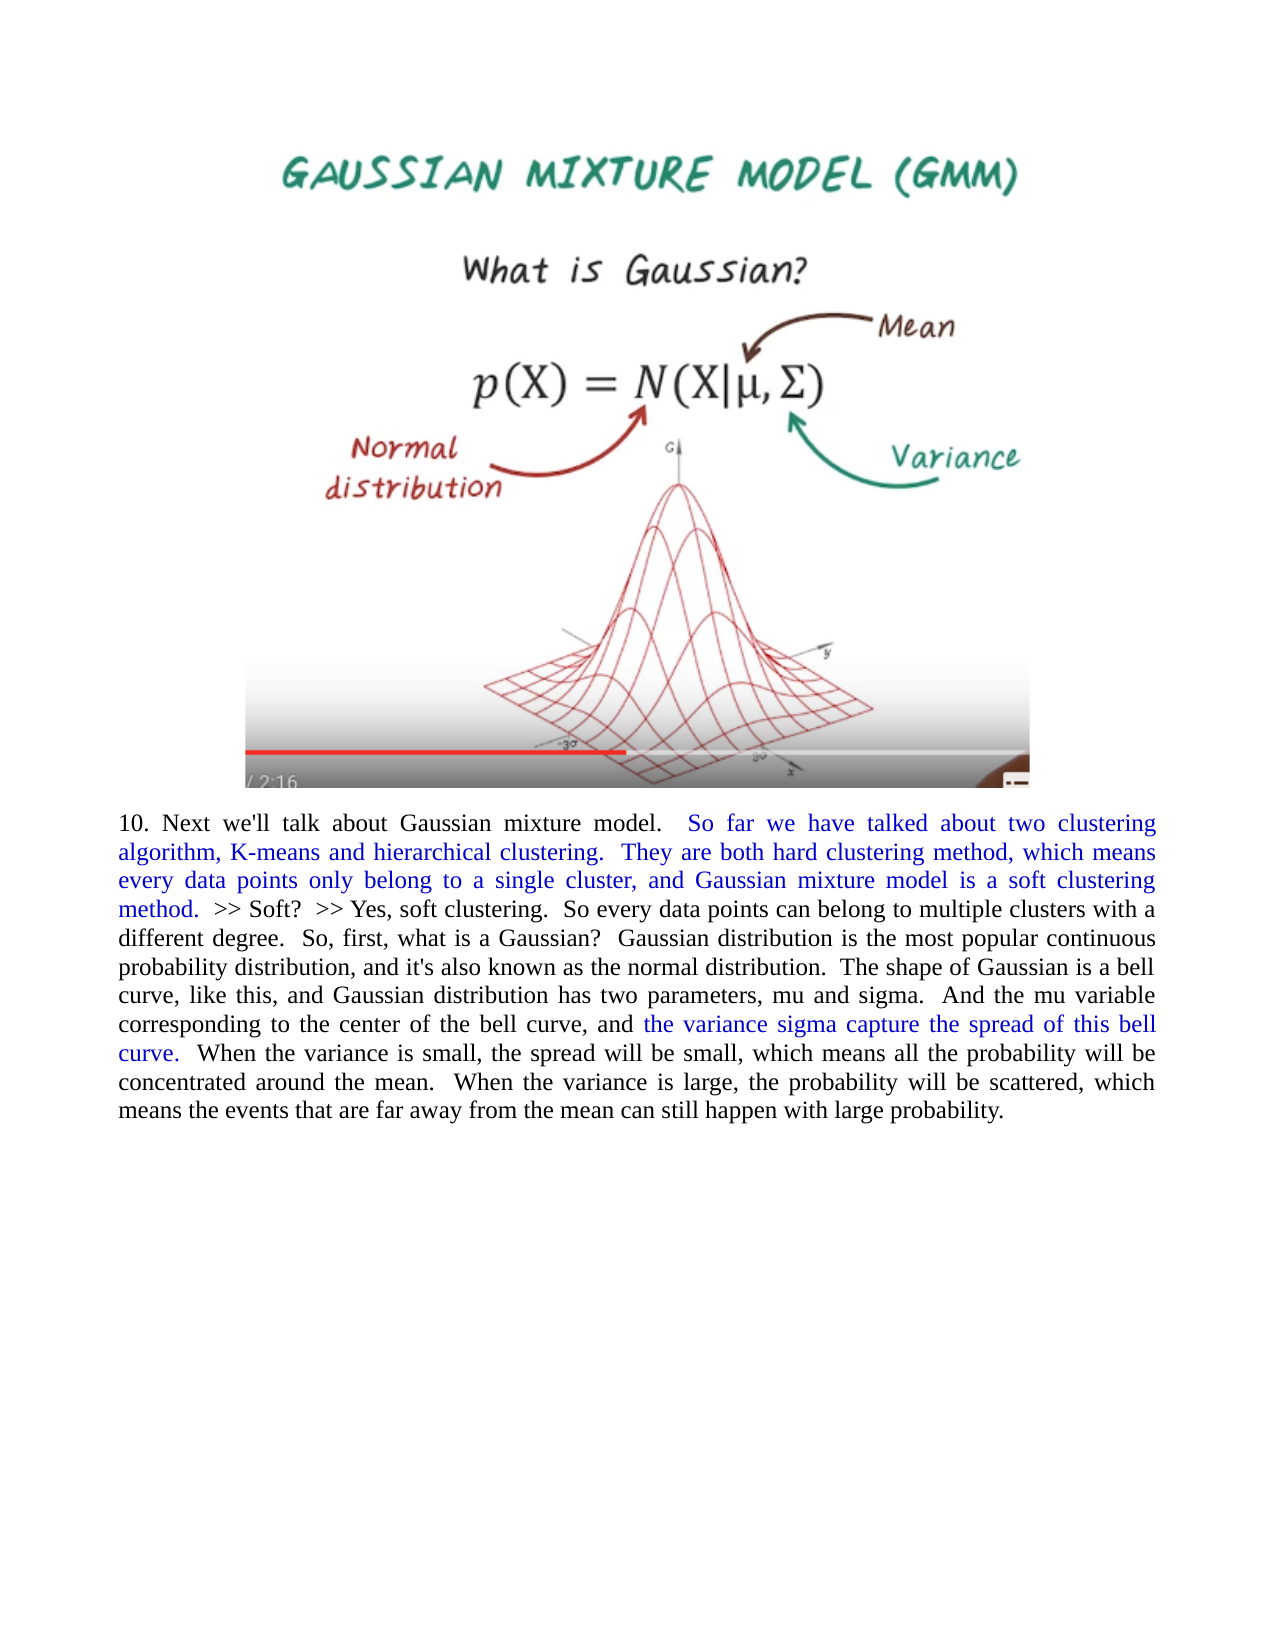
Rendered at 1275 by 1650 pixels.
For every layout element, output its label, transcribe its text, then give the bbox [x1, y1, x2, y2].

text 10. Next we'll talk about Gaussian mixture model. So far we have talked about two clustering algorithm, K-means and hierarchical clustering. They are both hard clustering method, which means every data points only belong to a single cluster, and Gaussian mixture model is a soft clustering method. >> Soft? >> Yes, soft clustering. So every data points can belong to multiple clusters with a different degree. So, first, what is a Gaussian? Gaussian distribution is the most popular continuous probability distribution, and it's also known as the normal distribution. The shape of Gaussian is a bell curve, like this, and Gaussian distribution has two parameters, mu and sigma. And the mu variable corresponding to the center of the bell curve, and the variance sigma capture the spread of this bell curve. When the variance is small, the spread will be small, which means all the probability will be concentrated around the mean. When the variance is large, the probability will be scattered, which means the events that are far away from the mean can still happen with large probability. [118, 808, 1157, 1124]
picture [245, 146, 1030, 788]
